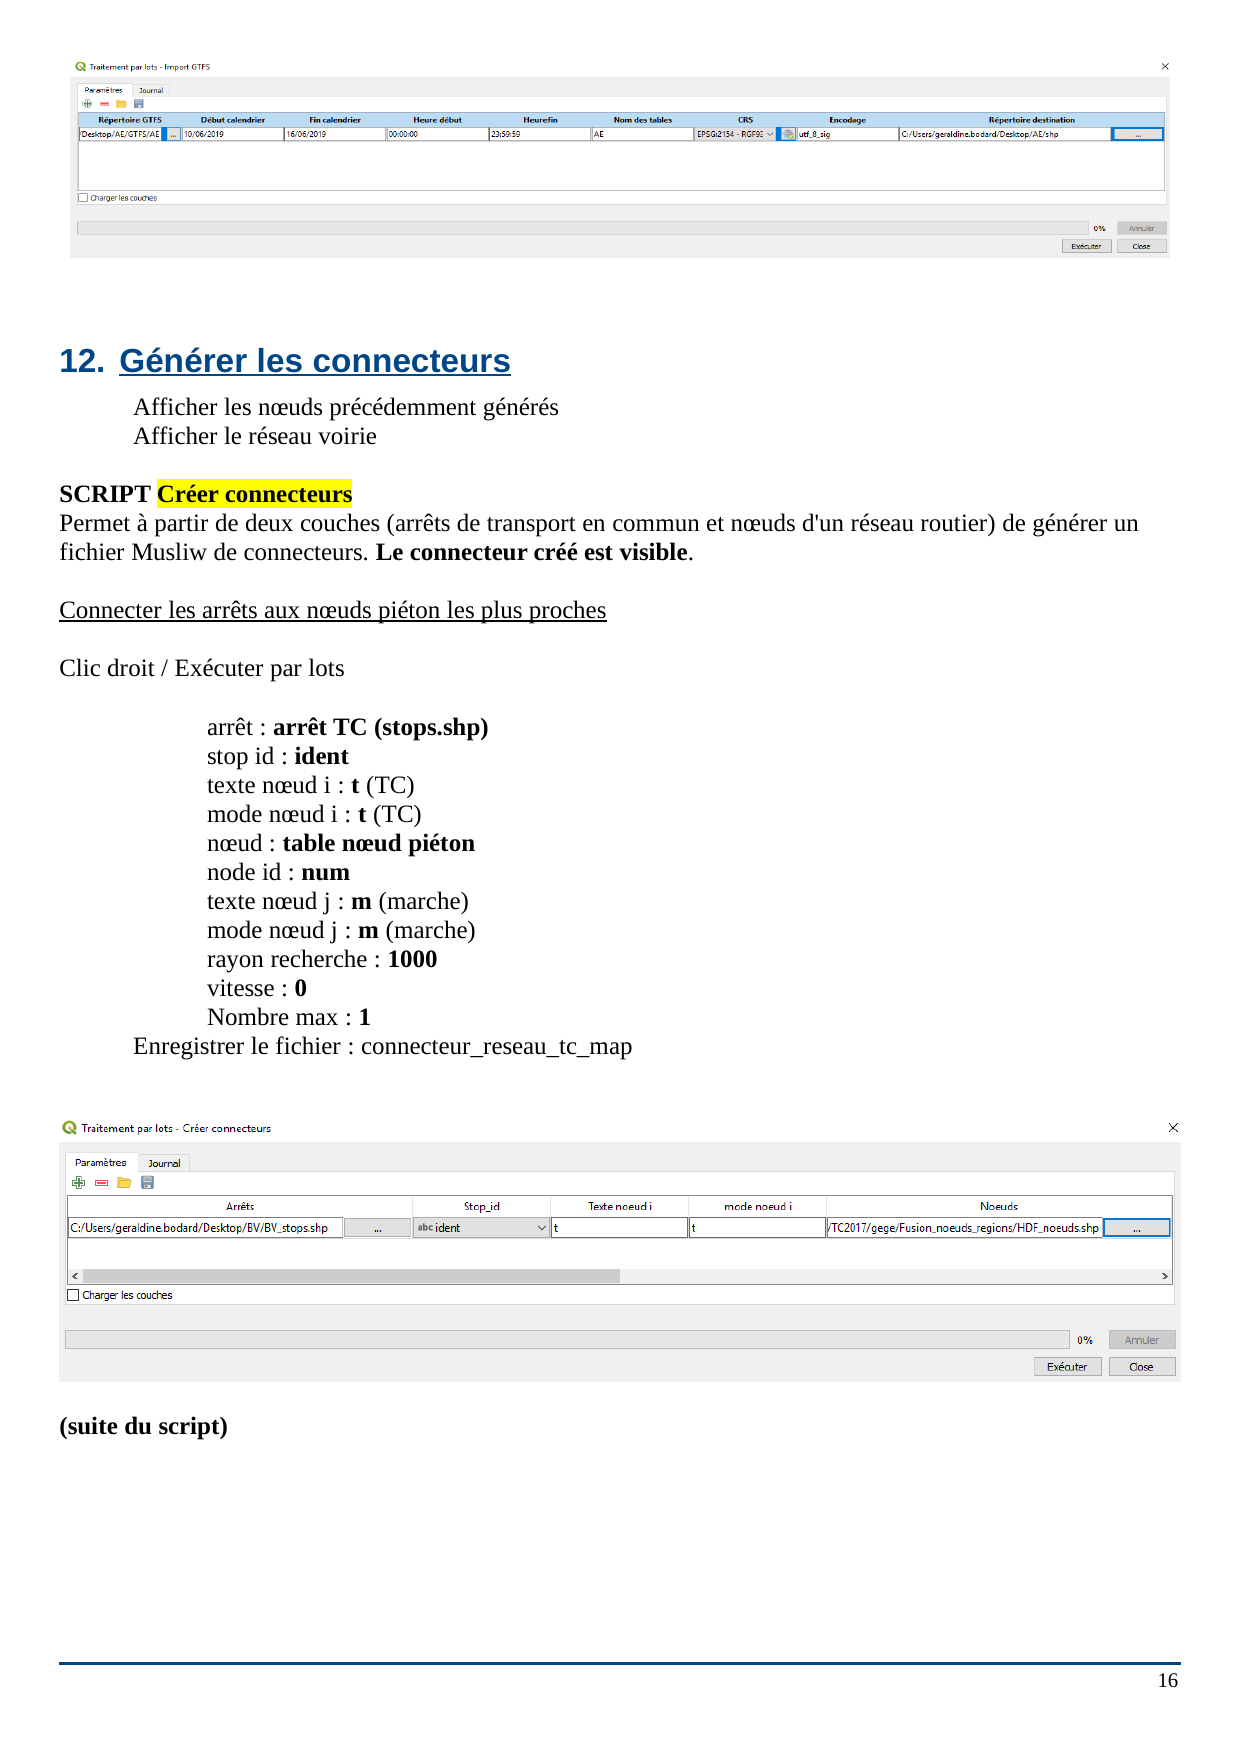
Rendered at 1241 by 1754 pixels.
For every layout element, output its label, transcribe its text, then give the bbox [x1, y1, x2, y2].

subtitle Générer les connecteurs [59, 341, 1181, 379]
picture [70, 59, 1171, 258]
text texte nœud i : t (TC) [59, 769, 1181, 799]
text vitesse : 0 [59, 973, 1181, 1002]
text mode nœud i : t (TC) [59, 799, 1181, 828]
picture [59, 1118, 1182, 1382]
text node id : num [59, 857, 1181, 886]
text Nombre max : 1 [59, 1002, 1181, 1031]
text rayon recherche : 1000 [59, 944, 1181, 973]
text SCRIPT Créer connecteurs [59, 479, 1181, 508]
text Connecter les arrêts aux nœuds piéton les plus proches [59, 595, 1181, 624]
text Clic droit / Exécuter par lots [59, 653, 1181, 682]
text nœud : table nœud piéton [59, 828, 1181, 857]
text arrêt : arrêt TC (stops.shp) [59, 711, 1181, 741]
text Enregistrer le fichier : connecteur_reseau_tc_map [59, 1031, 1181, 1060]
text texte nœud j : m (marche) [59, 886, 1181, 915]
text Afficher le réseau voirie [59, 421, 1181, 450]
text mode nœud j : m (marche) [59, 915, 1181, 944]
text Afficher les nœuds précédemment générés [59, 392, 1181, 421]
text (suite du script) [59, 1411, 1181, 1440]
text Permet à partir de deux couches (arrêts de transport en commun et nœuds d'un réseau routier) de générer un fichier Musliw de connecteurs. Le connecteur créé est visible. [59, 508, 1181, 566]
text stop id : ident [59, 741, 1181, 769]
